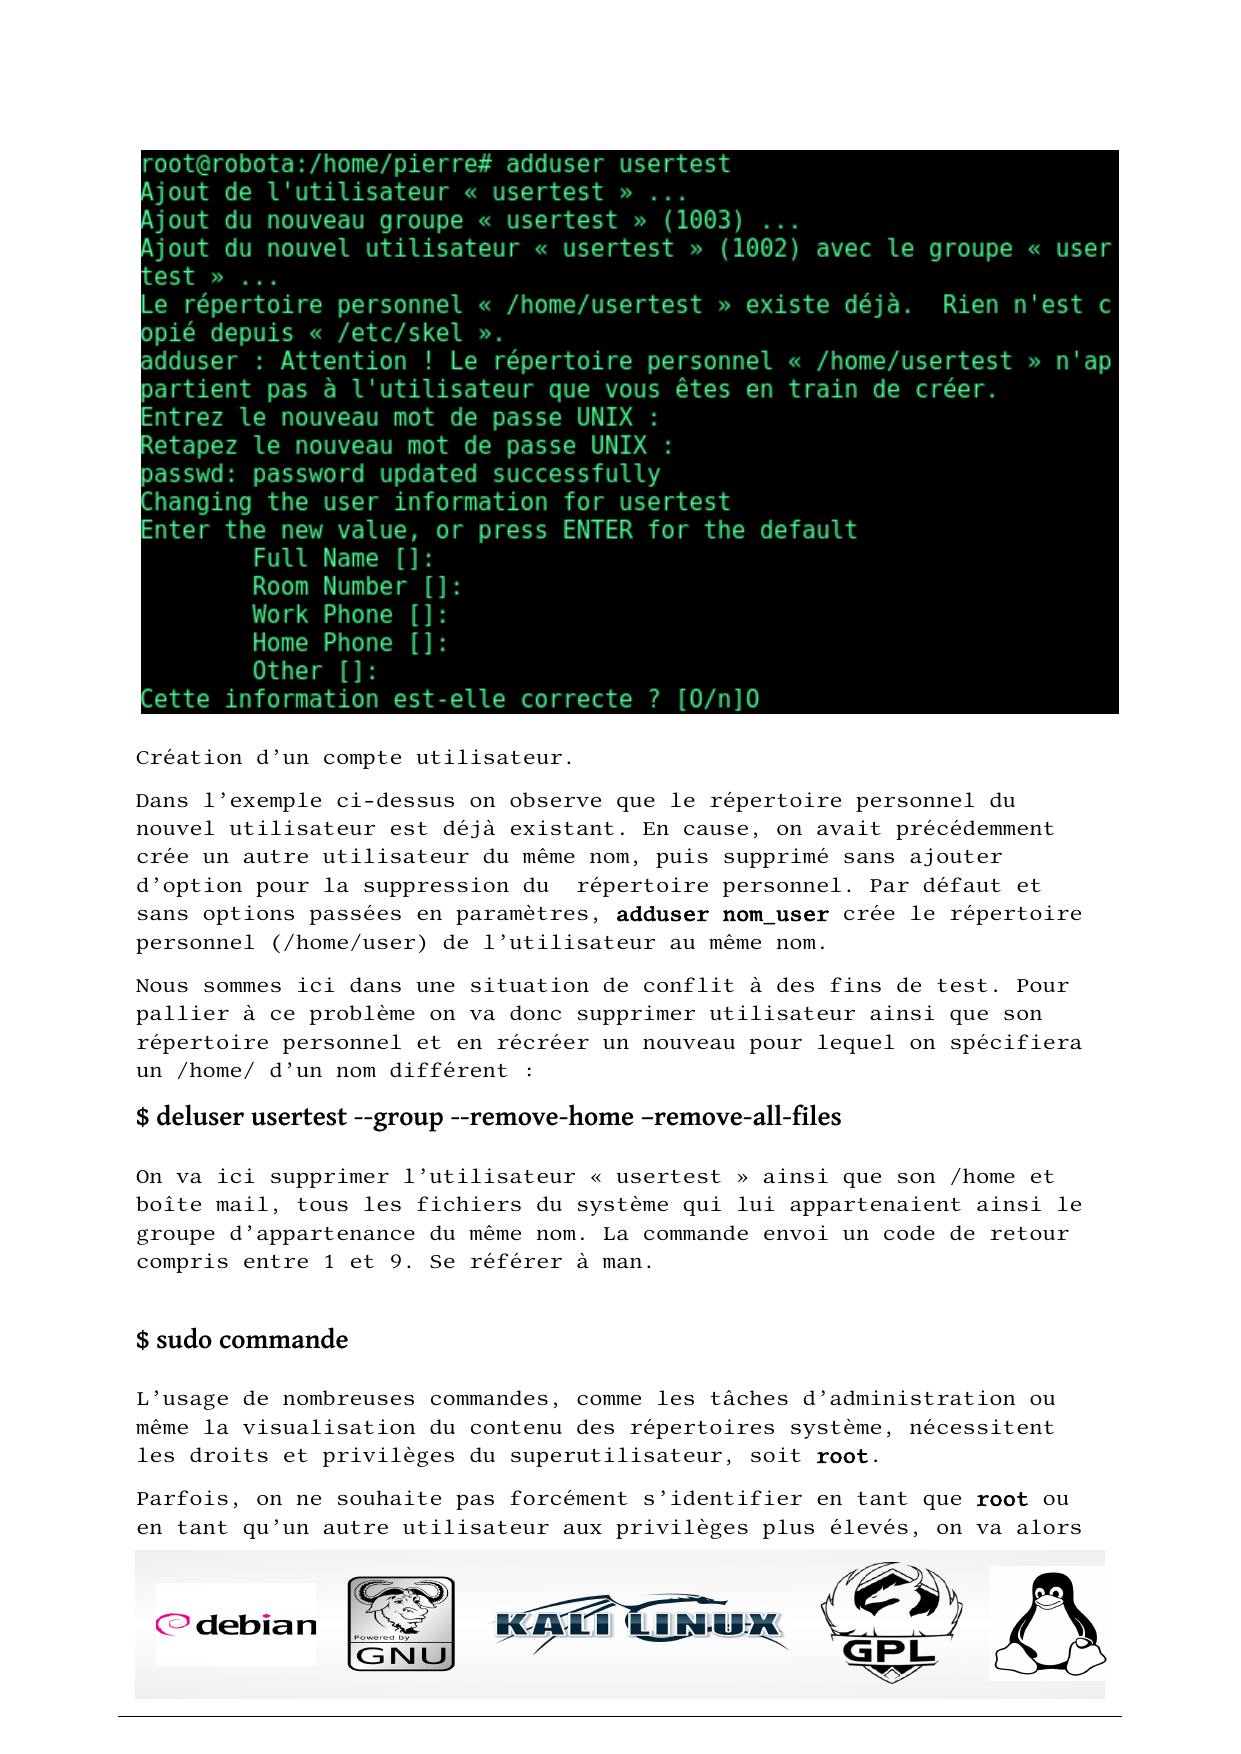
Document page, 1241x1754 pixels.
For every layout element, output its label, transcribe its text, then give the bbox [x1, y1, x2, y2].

picture [476, 1579, 799, 1670]
picture [820, 1562, 963, 1684]
text Dans l’exemple ci-dessus on observe que le répertoire personnel du nouvel utilisateur est déjà existant. En cause, on avait précédemment crée un autre utilisateur du même nom, puis supprimé sans ajouter d’option pour la suppression du répertoire personnel. Par défaut et sans options passées en paramètres, adduser nom_user crée le répertoire personnel (/home/user) de l’utilisateur au même nom. [136, 788, 1104, 954]
picture [156, 1583, 317, 1666]
text L’usage de nombreuses commandes, comme les tâches d’administration ou même la visualisation du contenu des répertoires système, nécessitent les droits et privilèges du superutilisateur, soit root. [136, 1387, 1104, 1468]
text $ deluser usertest --group --remove-home –remove-all-files [136, 1102, 1104, 1133]
picture [141, 150, 1119, 714]
picture [989, 1566, 1112, 1681]
text Parfois, on ne souhaite pas forcément s’identifier en tant que root ou en tant qu’un autre utilisateur aux privilèges plus élevés, on va alors [136, 1487, 1104, 1539]
picture [341, 1573, 460, 1674]
text $ sudo commande [136, 1324, 1104, 1356]
text On va ici supprimer l’utilisateur « usertest » ainsi que son /home et boîte mail, tous les fichiers du système qui lui appartenaient ainsi le groupe d’appartenance du même nom. La commande envoi un code de retour compris entre 1 et 9. Se référer à man. [136, 1165, 1104, 1274]
text Nous sommes ici dans une situation de conflit à des fins de test. Pour pallier à ce problème on va donc supprimer utilisateur ainsi que son répertoire personnel et en récréer un nouveau pour lequel on spécifiera un /home/ d’un nom différent : [136, 974, 1104, 1083]
text Création d’un compte utilisateur. [136, 745, 1104, 769]
